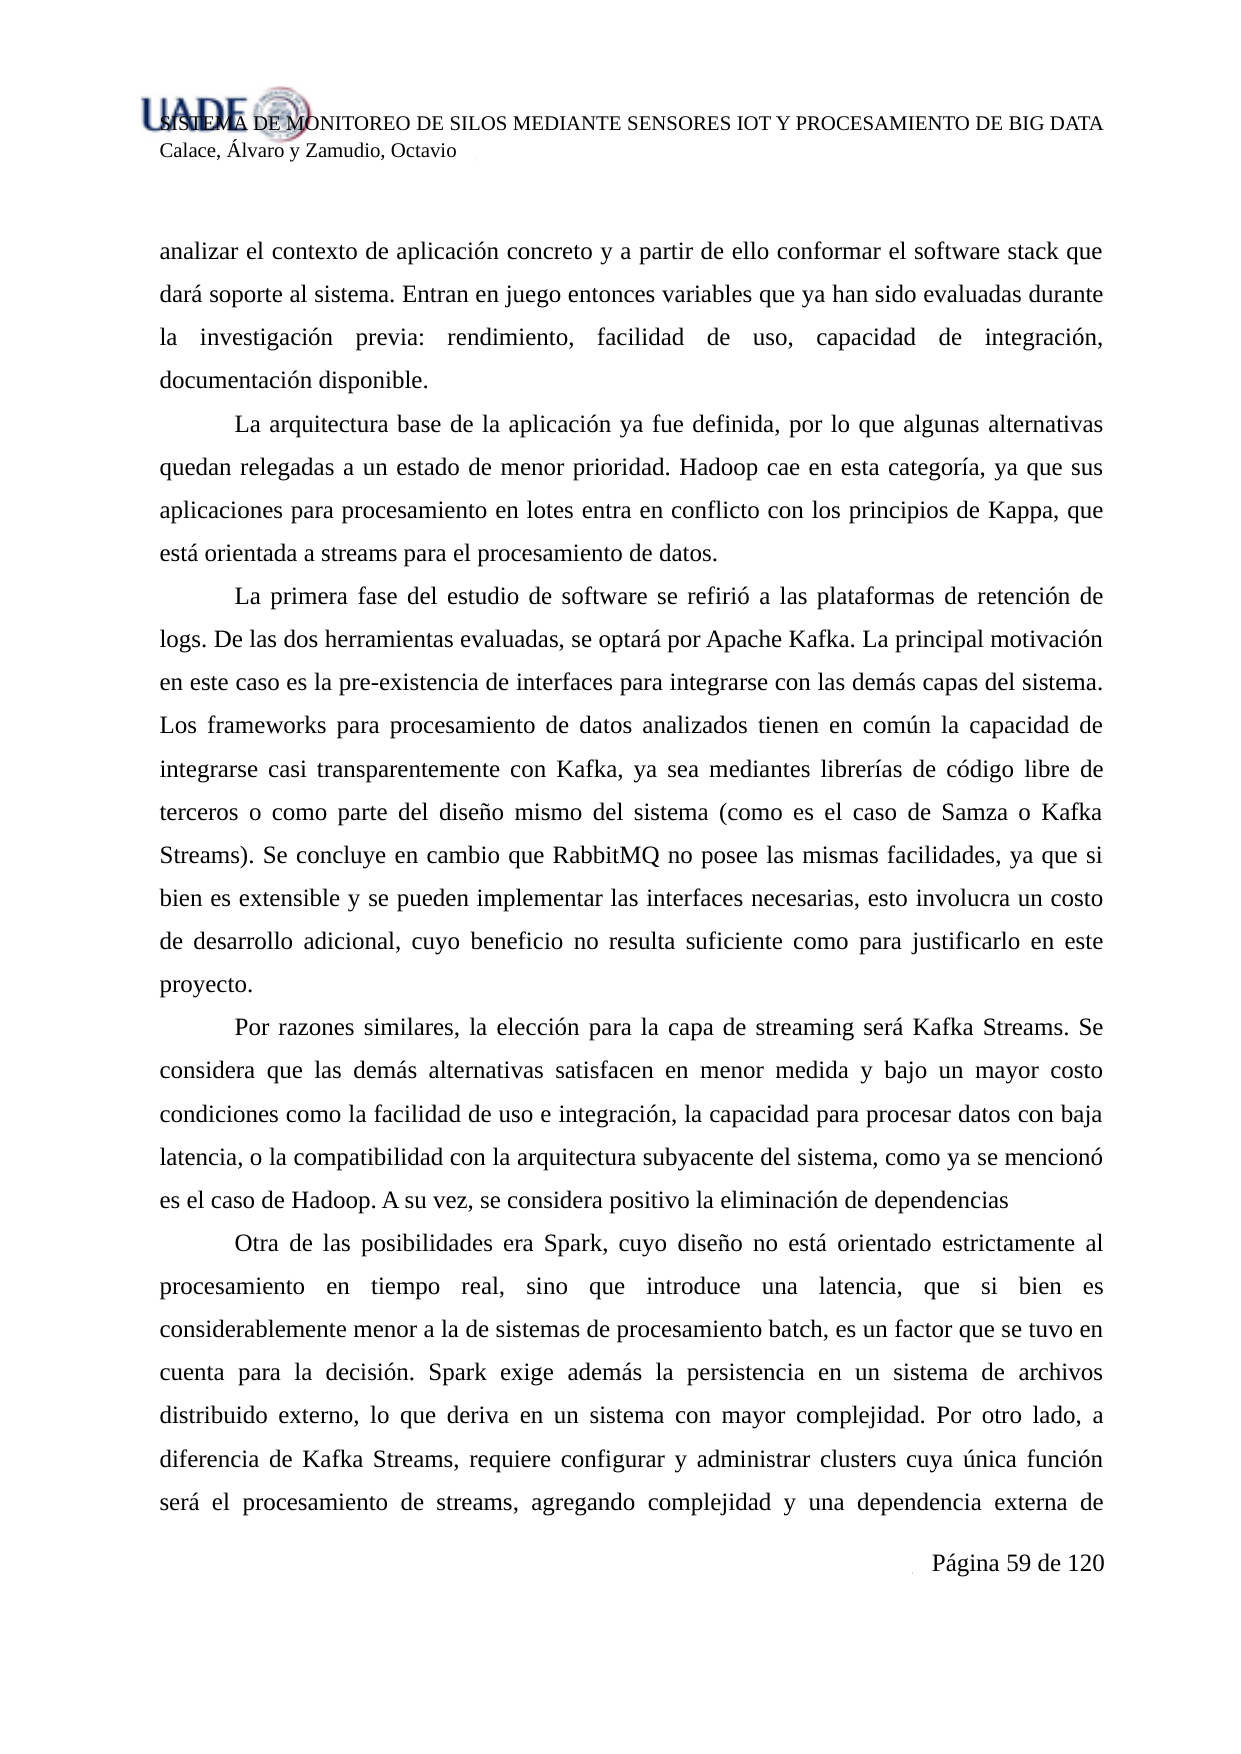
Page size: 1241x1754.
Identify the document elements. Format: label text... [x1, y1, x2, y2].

text Por razones similares, la elección para la capa de streaming será Kafka Streams. Se considera que las demás alternativas satisfacen en menor medida y bajo un mayor costo condiciones como la facilidad de uso e integración, la capacidad para procesar datos con baja latencia, o la compatibilidad con la arquitectura subyacente del sistema, como ya se mencionó es el caso de Hadoop. A su vez, se considera positivo la eliminación de dependencias [159, 1012, 1104, 1214]
text analizar el contexto de aplicación concreto y a partir de ello conformar el software stack que dará soporte al sistema. Entran en juego entonces variables que ya han sido evaluadas durante la investigación previa: rendimiento, facilidad de uso, capacidad de integración, documentación disponible. [159, 236, 1104, 394]
text La primera fase del estudio de software se refirió a las plataformas de retención de logs. De las dos herramientas evaluadas, se optará por Apache Kafka. La principal motivación en este caso es la pre-existencia de interfaces para integrarse con las demás capas del sistema. Los frameworks para procesamiento de datos analizados tienen en común la capacidad de integrarse casi transparentemente con Kafka, ya sea mediantes librerías de código libre de terceros o como parte del diseño mismo del sistema (como es el caso de Samza o Kafka Streams). Se concluye en cambio que RabbitMQ no posee las mismas facilidades, ya que si bien es extensible y se pueden implementar las interfaces necesarias, esto involucra un costo de desarrollo adicional, cuyo beneficio no resulta suficiente como para justificarlo en este proyecto. [159, 581, 1104, 998]
picture [140, 86, 314, 146]
text Otra de las posibilidades era Spark, cuyo diseño no está orientado estrictamente al procesamiento en tiempo real, sino que introduce una latencia, que si bien es considerablemente menor a la de sistemas de procesamiento batch, es un factor que se tuvo en cuenta para la decisión. Spark exige además la persistencia en un sistema de archivos distribuido externo, lo que deriva en un sistema con mayor complejidad. Por otro lado, a diferencia de Kafka Streams, requiere configurar y administrar clusters cuya única función será el procesamiento de streams, agregando complejidad y una dependencia externa de [159, 1228, 1104, 1516]
text La arquitectura base de la aplicación ya fue definida, por lo que algunas alternativas quedan relegadas a un estado de menor prioridad. Hadoop cae en esta categoría, ya que sus aplicaciones para procesamiento en lotes entra en conflicto con los principios de Kappa, que está orientada a streams para el procesamiento de datos. [159, 409, 1104, 567]
